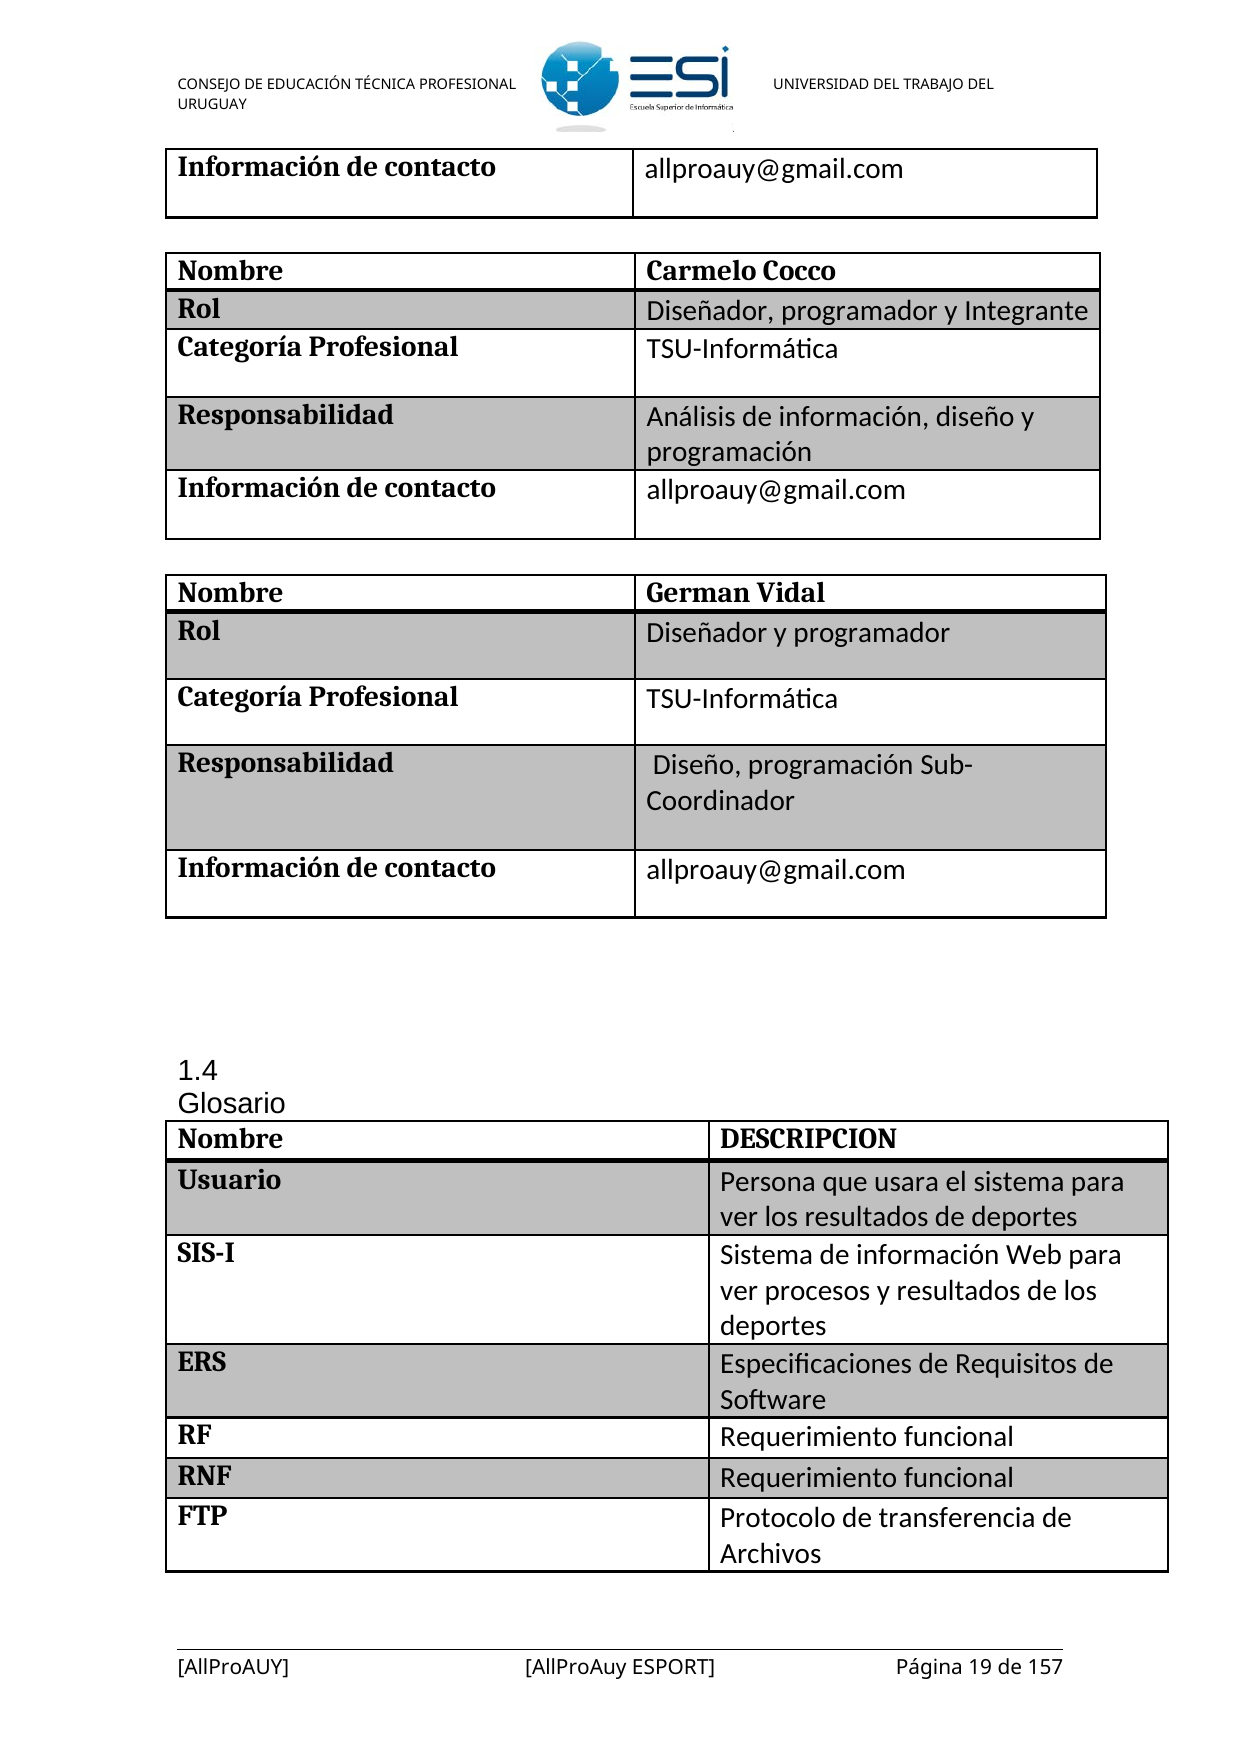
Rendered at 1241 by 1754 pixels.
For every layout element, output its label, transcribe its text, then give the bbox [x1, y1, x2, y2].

table_cell Sistema de información Web para ver procesos y resultados de los deportes [710, 1236, 1167, 1343]
table_cell Diseñador y programador [636, 614, 1105, 678]
table_header Nombre [167, 1122, 708, 1158]
table_cell SIS-I [167, 1236, 708, 1343]
table_cell Requerimiento funcional [710, 1419, 1167, 1457]
table_cell TSU-Informática [636, 330, 1099, 396]
table_header Carmelo Cocco [636, 254, 1099, 288]
table_cell Información de contacto [167, 471, 634, 538]
table_cell allproauy@gmail.com [636, 471, 1099, 538]
picture [534, 39, 734, 132]
table_cell Requerimiento funcional [710, 1459, 1167, 1497]
table_cell Protocolo de transferencia de Archivos [710, 1499, 1167, 1570]
table_header German Vidal [636, 576, 1105, 609]
table_cell allproauy@gmail.com [636, 851, 1105, 916]
table_cell Diseño, programación Sub-Coordinador [636, 746, 1105, 849]
table_cell Rol [167, 614, 634, 678]
table_cell Categoría Profesional [167, 330, 634, 396]
table_cell Análisis de información, diseño y programación [636, 398, 1099, 469]
table_cell Especificaciones de Requisitos de Software [710, 1345, 1167, 1416]
table_header DESCRIPCION [710, 1122, 1167, 1158]
table_header Nombre [167, 576, 634, 609]
text Glosario [177, 1086, 1063, 1120]
table_cell Información de contacto [167, 150, 632, 216]
table_cell Responsabilidad [167, 746, 634, 849]
table_cell Usuario [167, 1163, 708, 1234]
table_cell Diseñador, programador y Integrante [636, 292, 1099, 328]
table_cell RNF [167, 1459, 708, 1497]
table_cell Categoría Profesional [167, 680, 634, 744]
table_cell Información de contacto [167, 851, 634, 916]
text 1.4 [177, 1053, 1063, 1086]
table_cell FTP [167, 1499, 708, 1570]
table_cell RF [167, 1419, 708, 1457]
table_cell Rol [167, 292, 634, 328]
table_header Nombre [167, 254, 634, 288]
table_cell Persona que usara el sistema para ver los resultados de deportes [710, 1163, 1167, 1234]
table_cell Responsabilidad [167, 398, 634, 469]
table_cell allproauy@gmail.com [634, 150, 1096, 216]
table_cell ERS [167, 1345, 708, 1416]
table_cell TSU-Informática [636, 680, 1105, 744]
